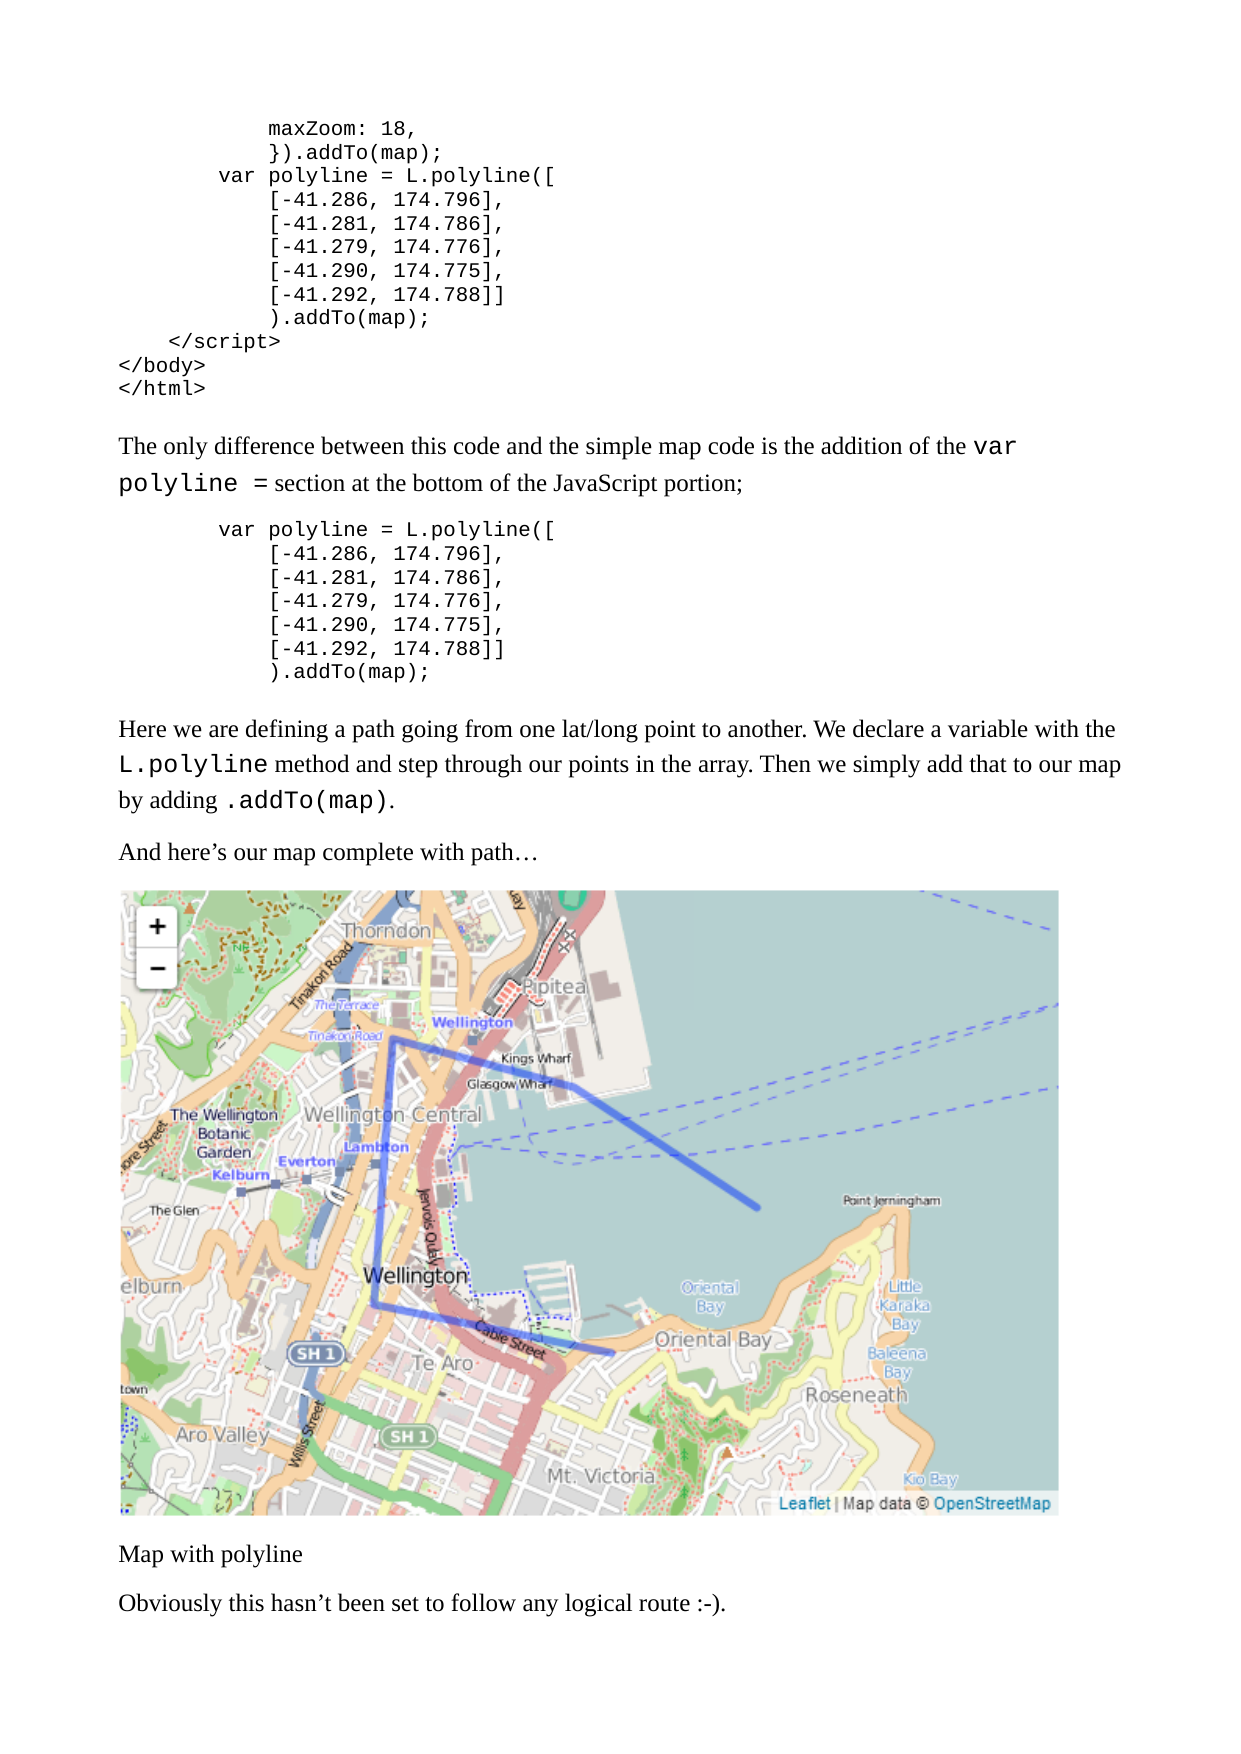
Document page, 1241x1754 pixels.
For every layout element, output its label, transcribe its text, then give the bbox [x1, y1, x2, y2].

text [-41.279, 174.776], [118, 590, 1122, 614]
text [-41.281, 174.786], [118, 567, 1122, 590]
text [-41.279, 174.776], [118, 236, 1122, 260]
text </script> [118, 331, 1122, 354]
text Here we are defining a path going from one lat/long point to another. We declare a variable with the L.polyline method and step through our points in the array. Then we simply add that to our map by adding .addTo(map). [118, 714, 1122, 816]
text }).addTo(map); [118, 142, 1122, 165]
picture [118, 886, 1062, 1519]
text var polyline = L.polyline([ [118, 519, 1122, 543]
text [-41.286, 174.796], [118, 189, 1122, 213]
text [-41.281, 174.786], [118, 213, 1122, 236]
text var polyline = L.polyline([ [118, 165, 1122, 189]
text [-41.290, 174.775], [118, 614, 1122, 638]
text </body> [118, 354, 1122, 378]
text ).addTo(map); [118, 307, 1122, 331]
text Obviously this hasn’t been set to follow any logical route :-). [118, 1588, 1122, 1617]
text Map with polyline [118, 1539, 1122, 1568]
text [-41.286, 174.796], [118, 543, 1122, 567]
text ).addTo(map); [118, 661, 1122, 685]
text And here’s our map complete with path… [118, 837, 1122, 866]
text </html> [118, 378, 1122, 402]
text [-41.292, 174.788]] [118, 638, 1122, 661]
text The only difference between this code and the simple map code is the addition of the var polyline = section at the bottom of the JavaScript portion; [118, 431, 1122, 499]
text [-41.290, 174.775], [118, 260, 1122, 284]
text [-41.292, 174.788]] [118, 284, 1122, 307]
text maxZoom: 18, [118, 118, 1122, 142]
